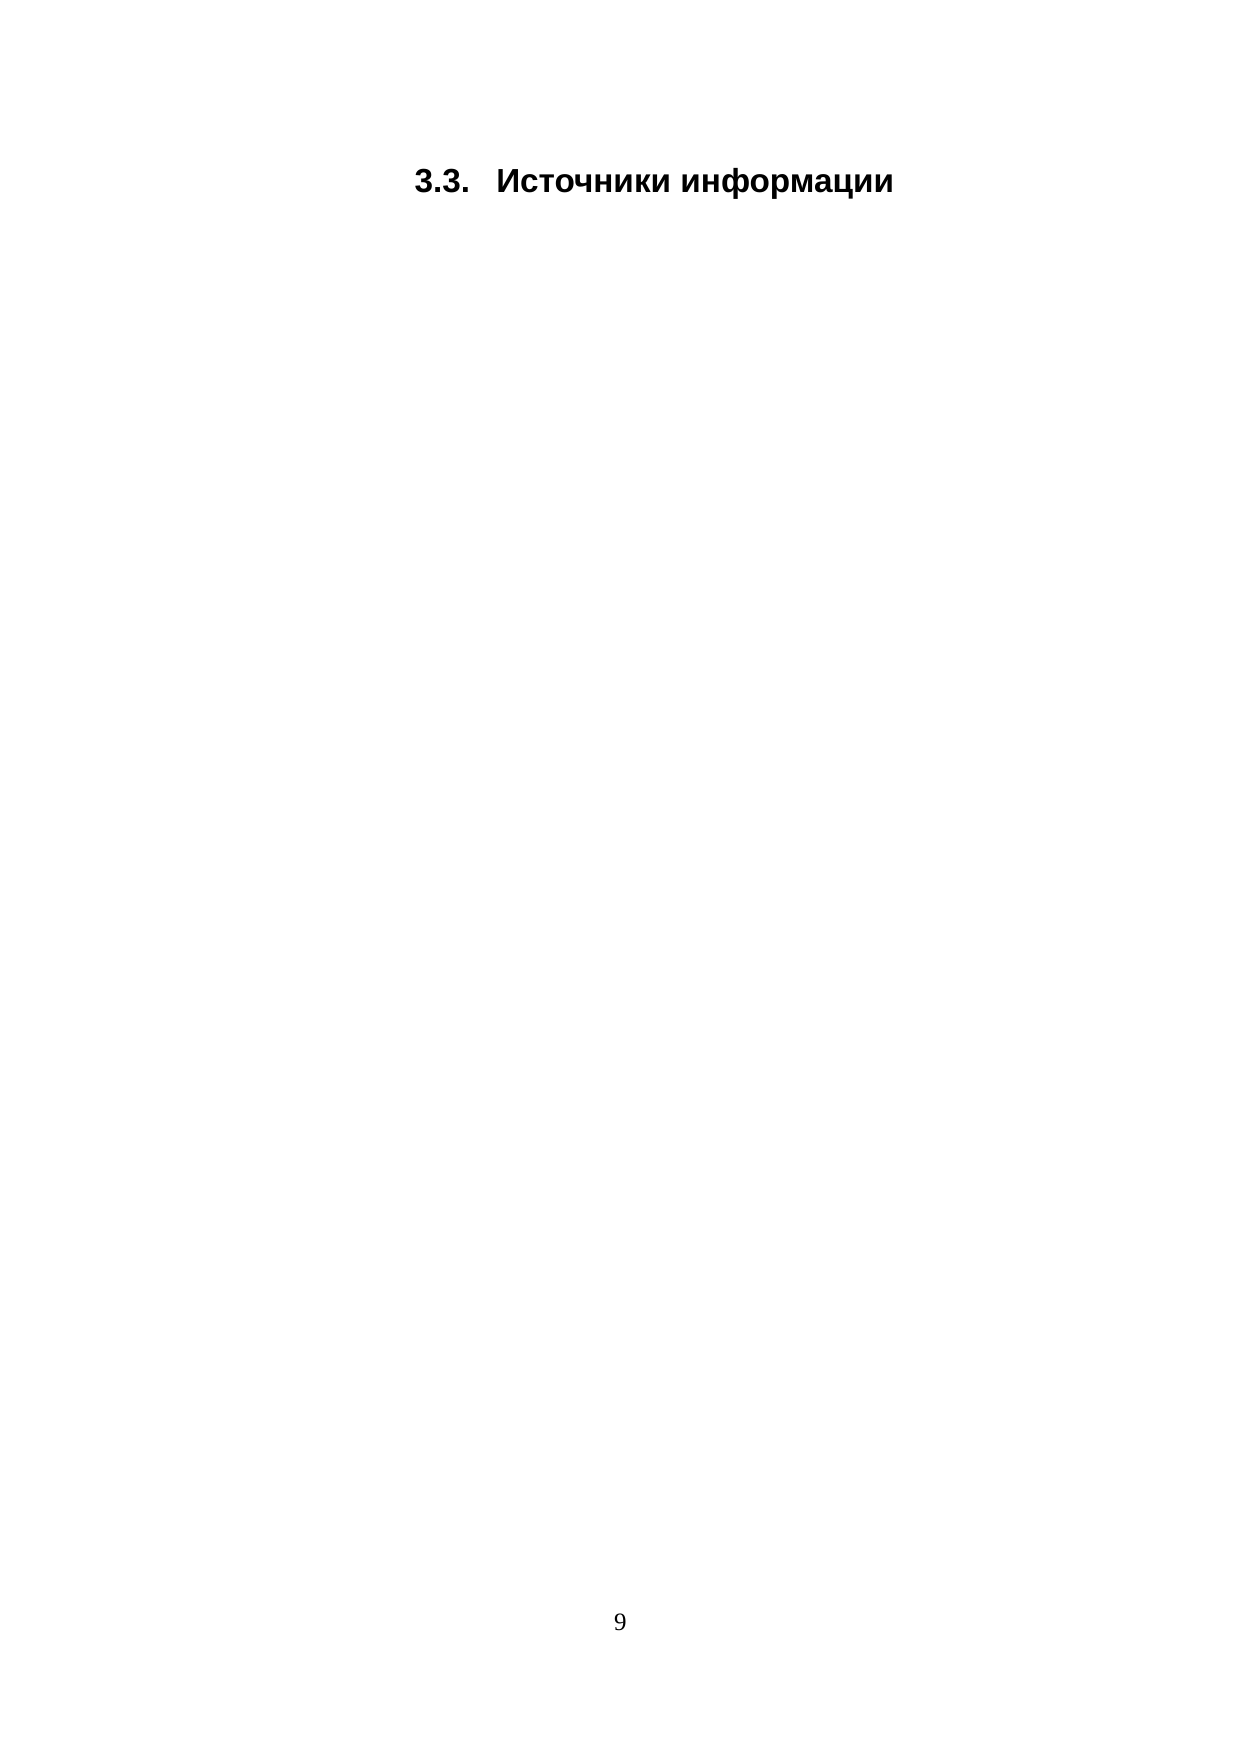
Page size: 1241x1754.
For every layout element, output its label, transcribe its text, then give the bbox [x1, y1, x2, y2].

subtitle Источники информации [118, 161, 1122, 200]
